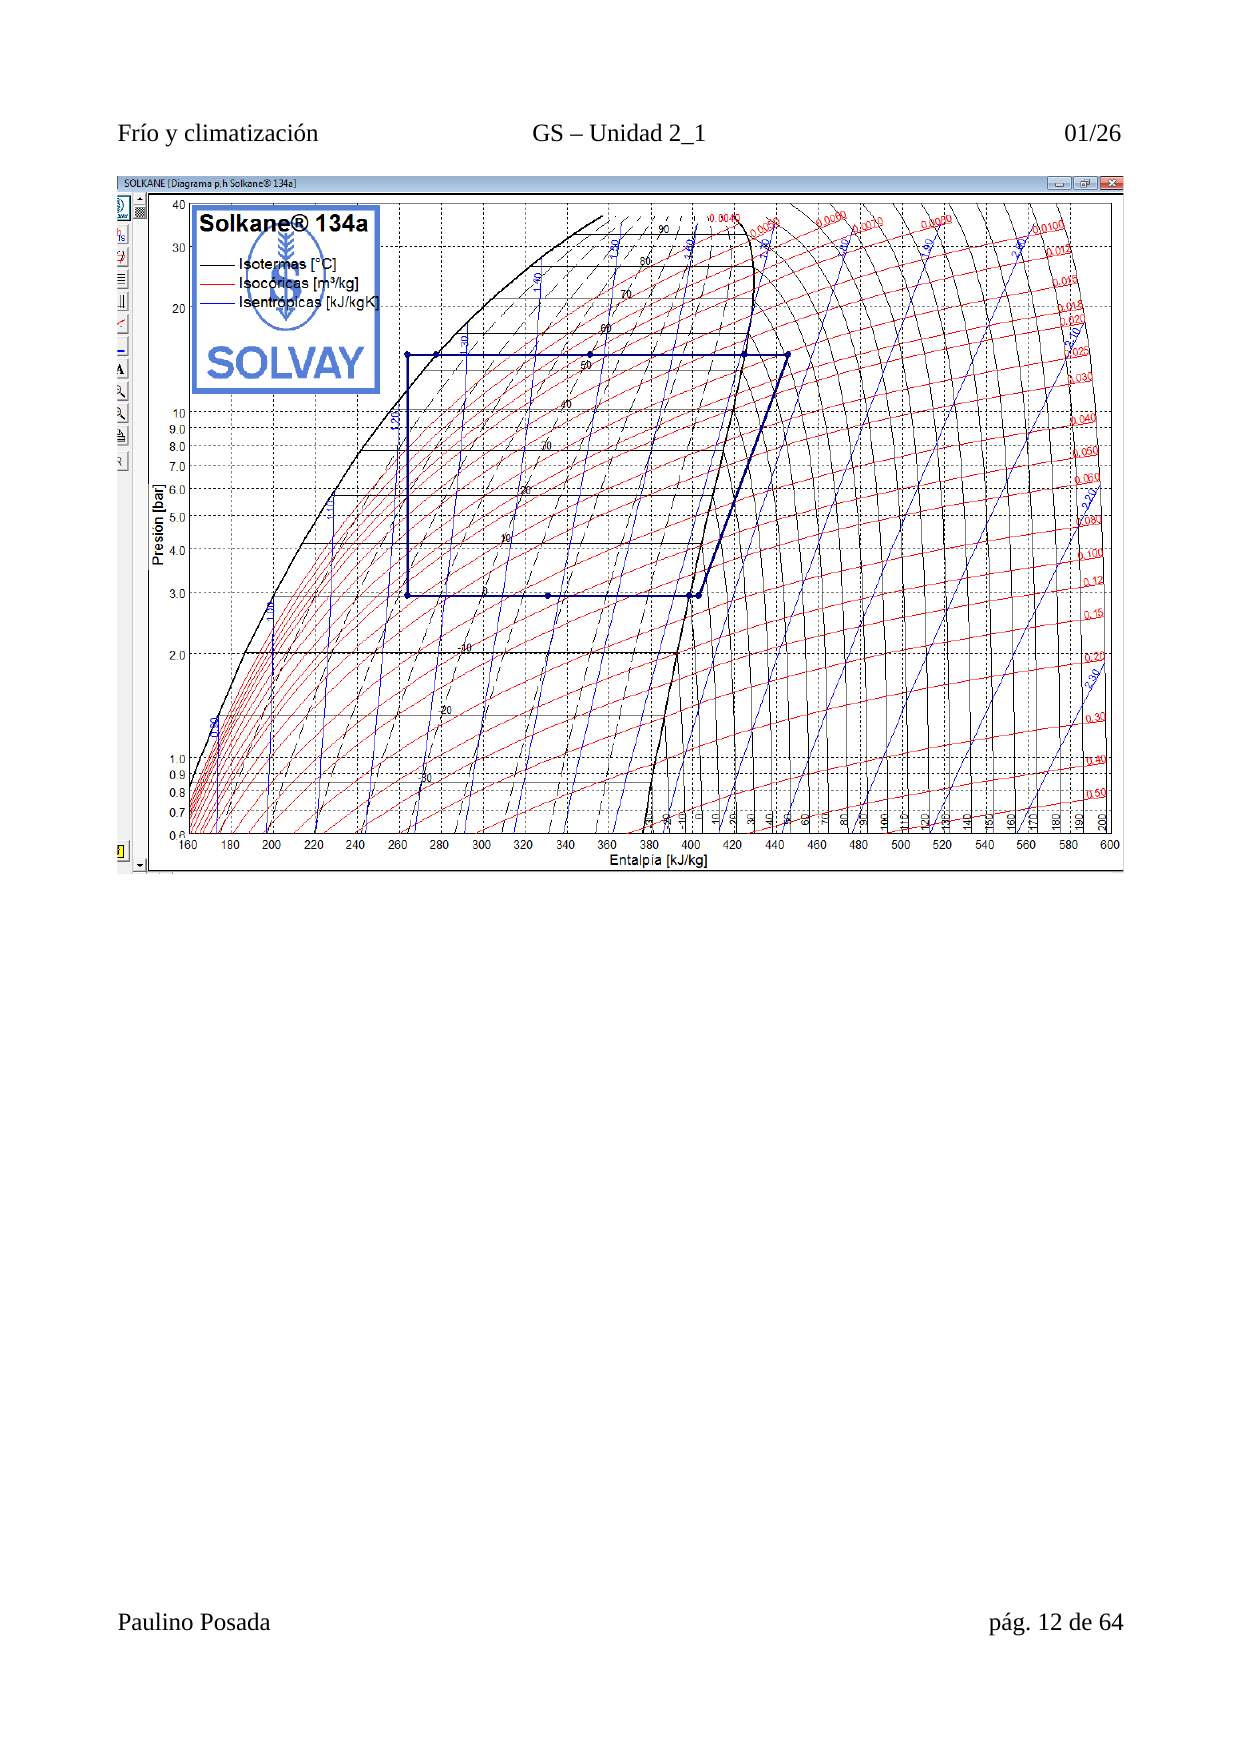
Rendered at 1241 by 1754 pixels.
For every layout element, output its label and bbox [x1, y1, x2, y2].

picture [117, 176, 1124, 874]
